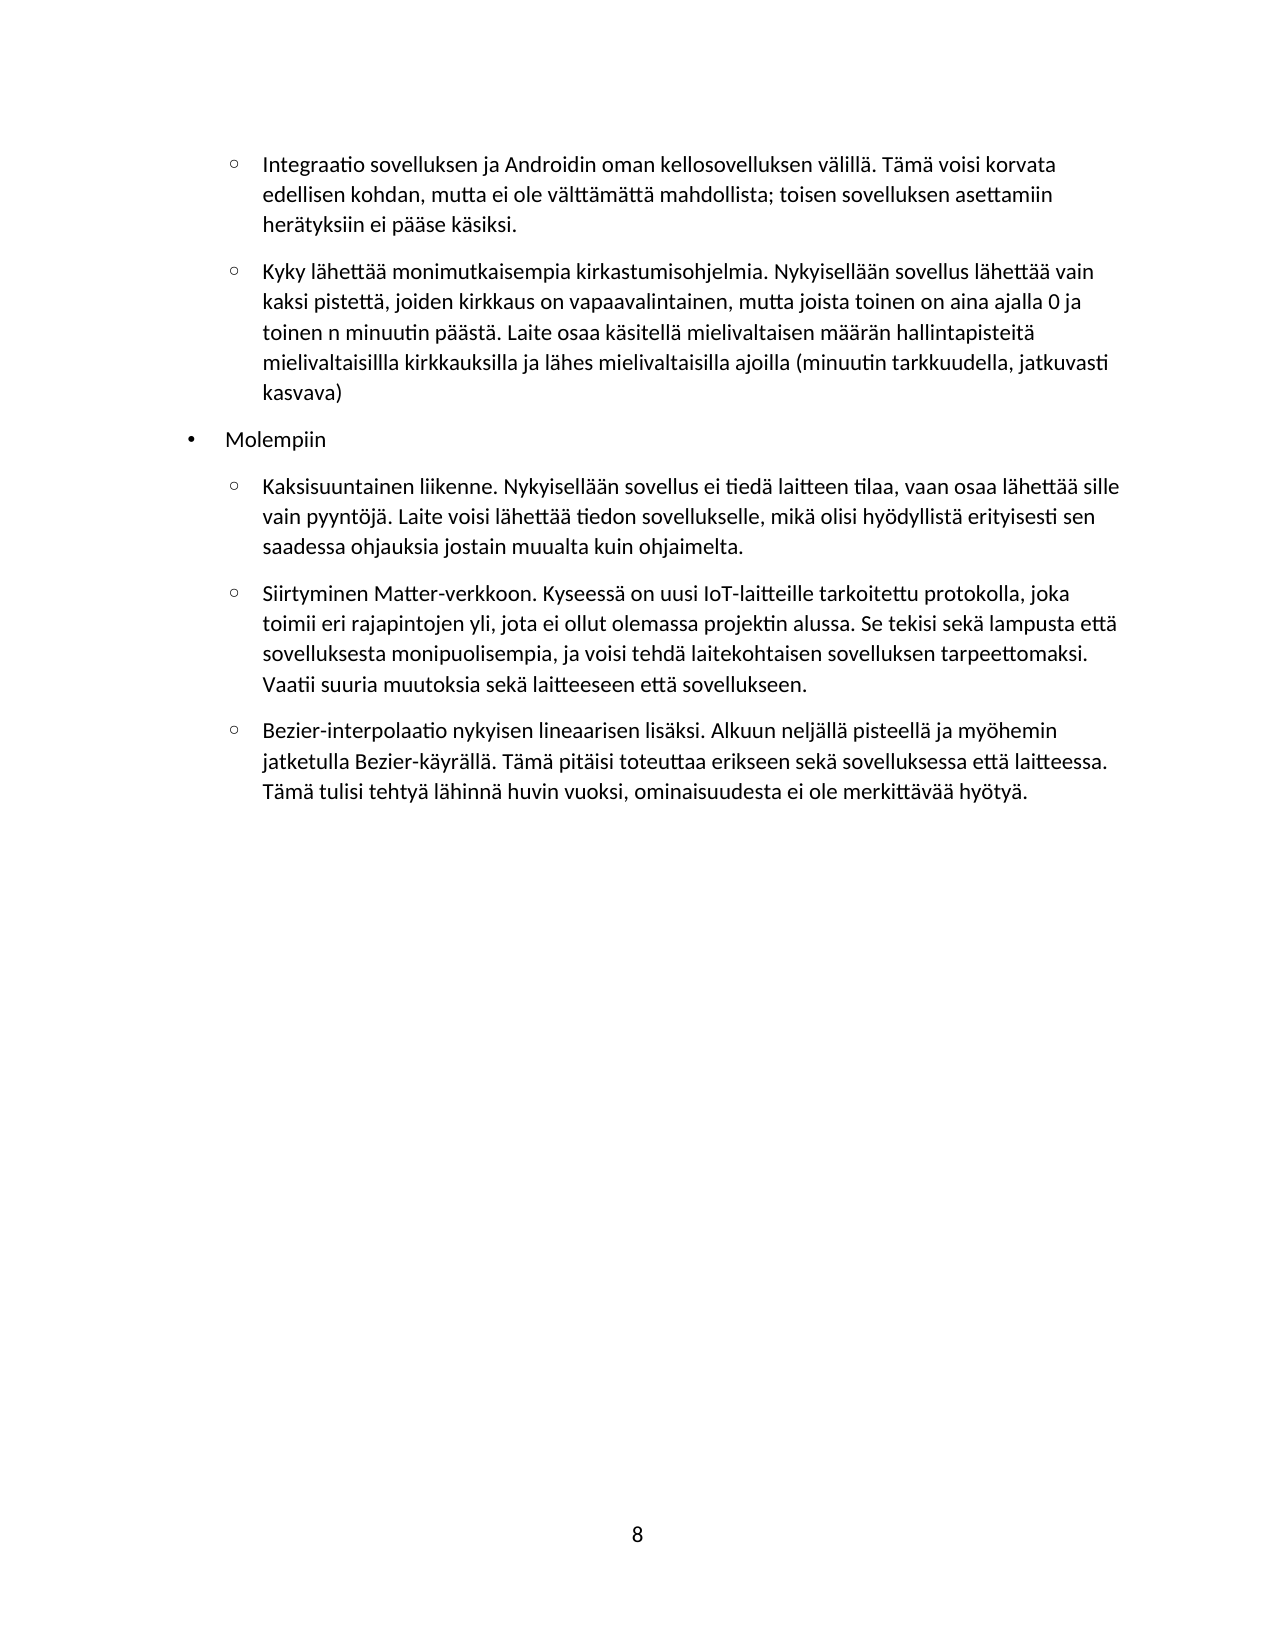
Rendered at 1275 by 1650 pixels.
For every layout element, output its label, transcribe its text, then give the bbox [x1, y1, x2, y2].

list Siirtyminen Matter-verkkoon. Kyseessä on uusi IoT-laitteille tarkoitettu protokolla, joka toimii eri rajapintojen yli, jota ei ollut olemassa projektin alussa. Se tekisi sekä lampusta että sovelluksesta monipuolisempia, ja voisi tehdä laitekohtaisen sovelluksen tarpeettomaksi. Vaatii suuria muutoksia sekä laitteeseen että sovellukseen. [225, 579, 1125, 698]
list Molempiin [187, 425, 1125, 453]
list Bezier-interpolaatio nykyisen lineaarisen lisäksi. Alkuun neljällä pisteellä ja myöhemin jatketulla Bezier-käyrällä. Tämä pitäisi toteuttaa erikseen sekä sovelluksessa että laitteessa. Tämä tulisi tehtyä lähinnä huvin vuoksi, ominaisuudesta ei ole merkittävää hyötyä. [225, 717, 1125, 805]
list Integraatio sovelluksen ja Androidin oman kellosovelluksen välillä. Tämä voisi korvata edellisen kohdan, mutta ei ole välttämättä mahdollista; toisen sovelluksen asettamiin herätyksiin ei pääse käsiksi. [225, 150, 1125, 238]
list Kyky lähettää monimutkaisempia kirkastumisohjelmia. Nykyisellään sovellus lähettää vain kaksi pistettä, joiden kirkkaus on vapaavalintainen, mutta joista toinen on aina ajalla 0 ja toinen n minuutin päästä. Laite osaa käsitellä mielivaltaisen määrän hallintapisteitä mielivaltaisillla kirkkauksilla ja lähes mielivaltaisilla ajoilla (minuutin tarkkuudella, jatkuvasti kasvava) [225, 257, 1125, 406]
list Kaksisuuntainen liikenne. Nykyisellään sovellus ei tiedä laitteen tilaa, vaan osaa lähettää sille vain pyyntöjä. Laite voisi lähettää tiedon sovellukselle, mikä olisi hyödyllistä erityisesti sen saadessa ohjauksia jostain muualta kuin ohjaimelta. [225, 472, 1125, 560]
